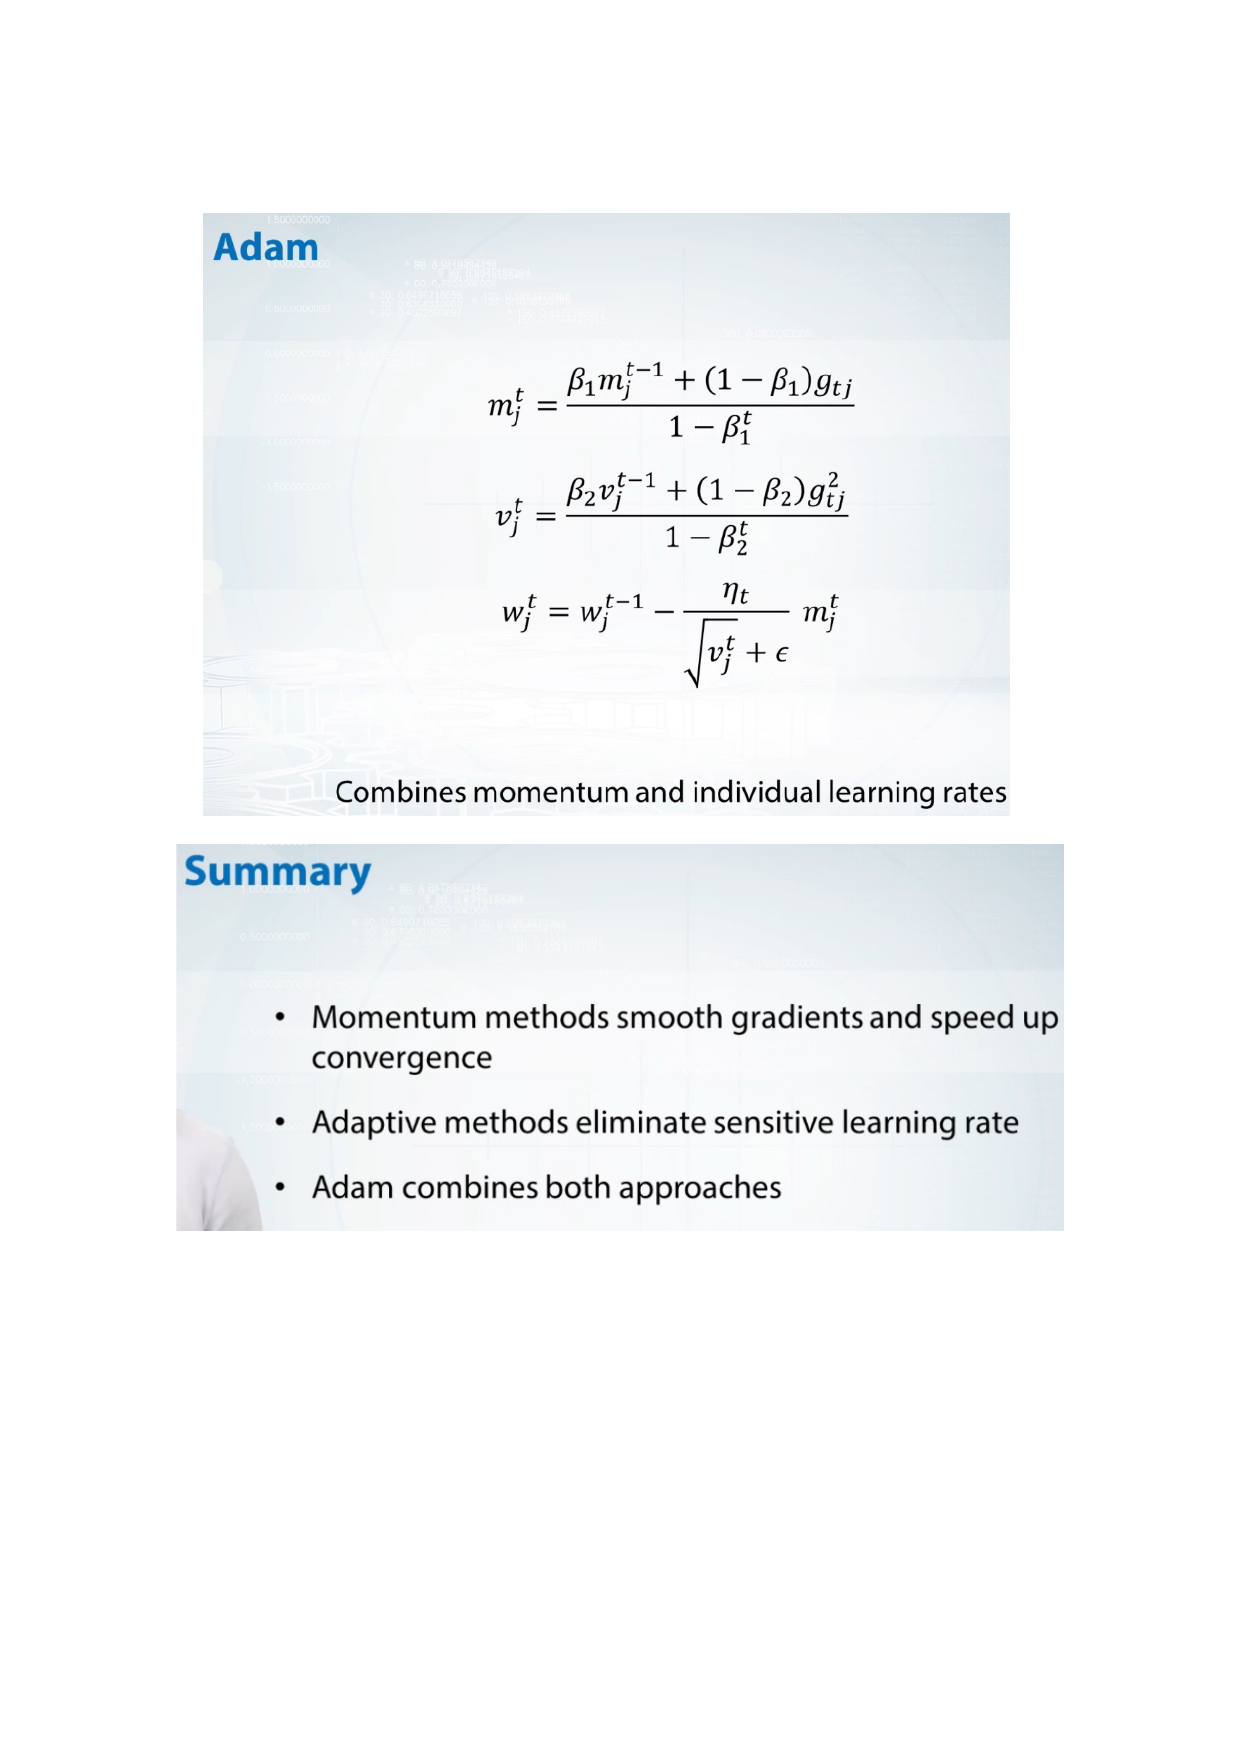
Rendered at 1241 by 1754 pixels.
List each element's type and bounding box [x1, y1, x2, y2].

picture [176, 844, 1064, 1231]
picture [203, 213, 1010, 816]
